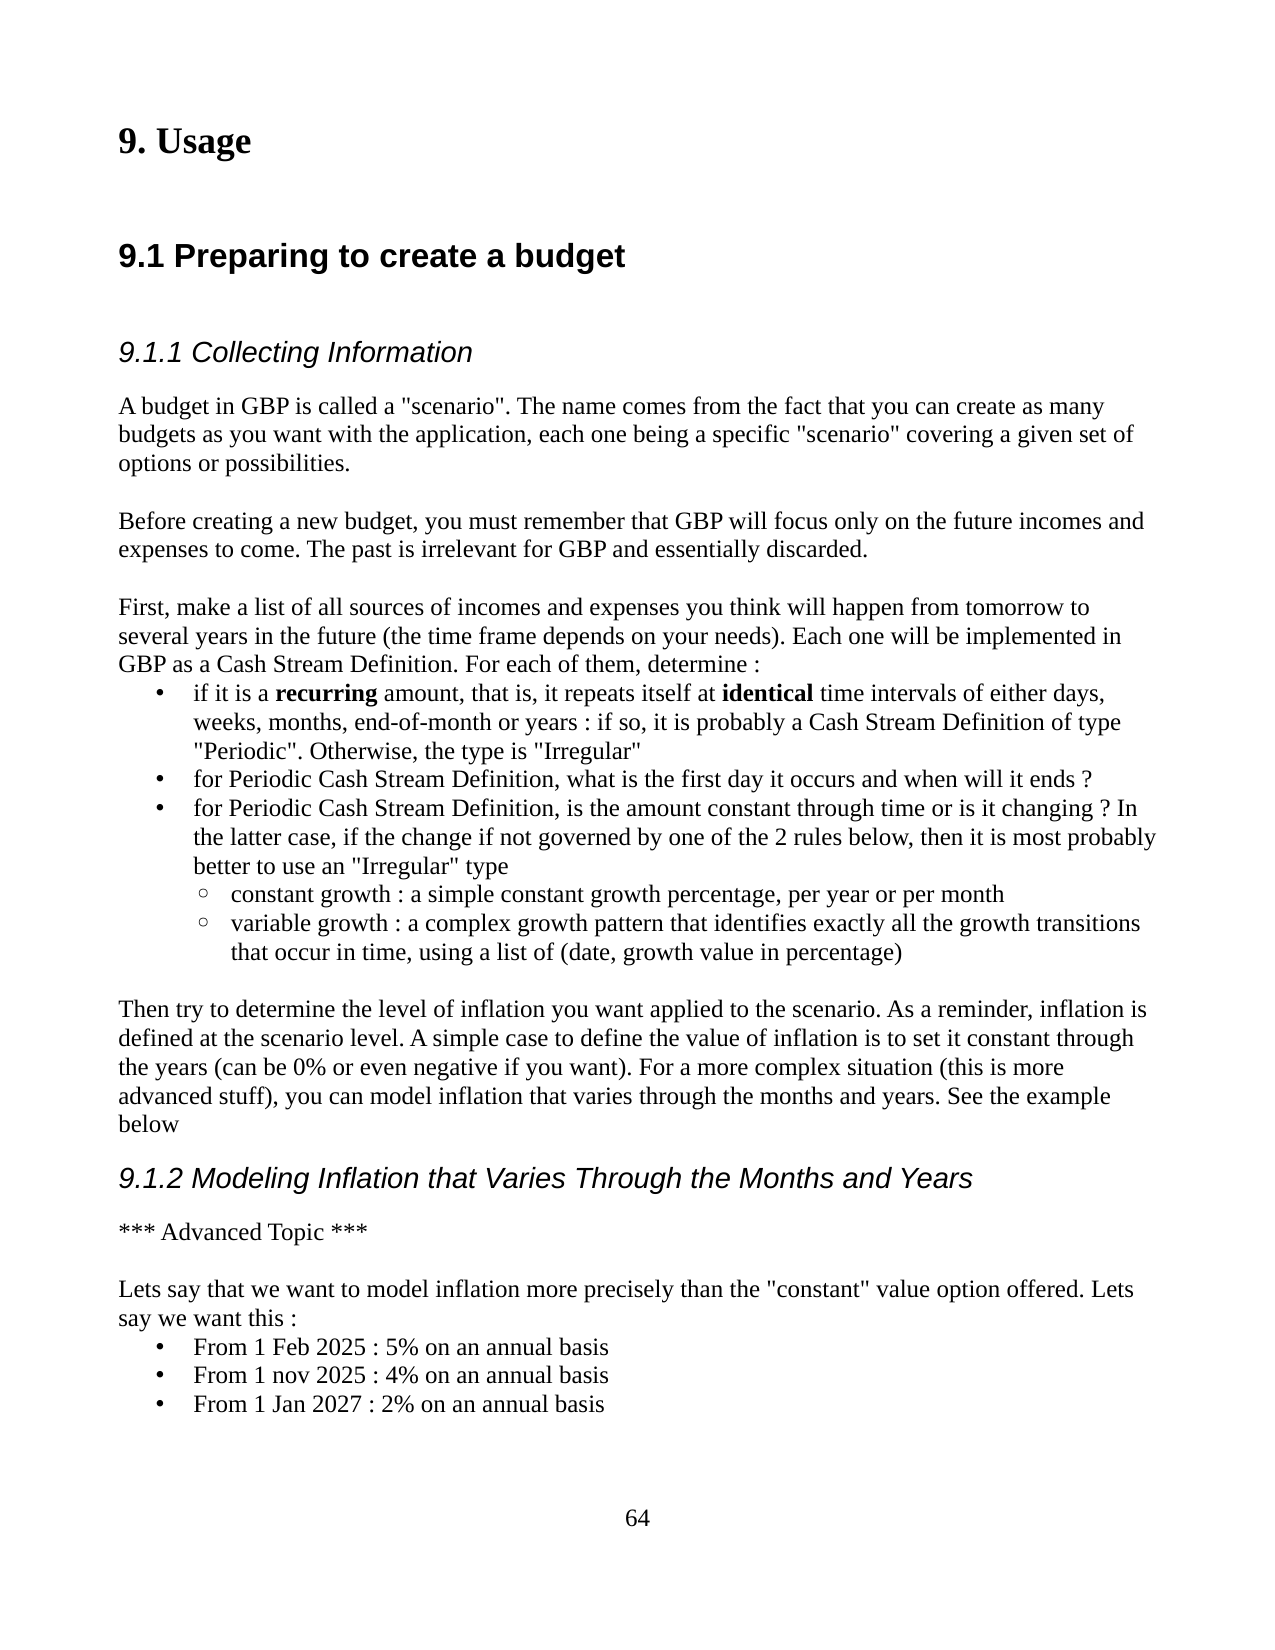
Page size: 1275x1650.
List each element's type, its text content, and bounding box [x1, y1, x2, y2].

subtitle Usage [118, 118, 1157, 161]
subtitle Modeling Inflation that Varies Through the Months and Years [118, 1161, 1157, 1194]
text First, make a list of all sources of incomes and expenses you think will happen from tomorrow to several years in the future (the time frame depends on your needs). Each one will be implemented in GBP as a Cash Stream Definition. For each of them, determine : [118, 592, 1157, 678]
list From 1 Jan 2027 : 2% on an annual basis [156, 1389, 1157, 1418]
list variable growth : a complex growth pattern that identifies exactly all the growth transitions that occur in time, using a list of (date, growth value in percentage) [193, 908, 1157, 966]
text Then try to determine the level of inflation you want applied to the scenario. As a reminder, inflation is defined at the scenario level. A simple case to define the value of inflation is to set it constant through the years (can be 0% or even negative if you want). For a more complex situation (this is more advanced stuff), you can model inflation that varies through the months and years. See the example below [118, 994, 1157, 1138]
text A budget in GBP is called a "scenario". The name comes from the fact that you can create as many budgets as you want with the application, each one being a specific "scenario" covering a given set of options or possibilities. [118, 391, 1157, 477]
list if it is a recurring amount, that is, it repeats itself at identical time intervals of either days, weeks, months, end-of-month or years : if so, it is probably a Cash Stream Definition of type "Periodic". Otherwise, the type is "Irregular" [156, 678, 1157, 764]
list From 1 Feb 2025 : 5% on an annual basis [156, 1332, 1157, 1361]
list constant growth : a simple constant growth percentage, per year or per month [193, 879, 1157, 908]
text Before creating a new budget, you must remember that GBP will focus only on the future incomes and expenses to come. The past is irrelevant for GBP and essentially discarded. [118, 506, 1157, 563]
text *** Advanced Topic *** [118, 1217, 1157, 1246]
subtitle Collecting Information [118, 335, 1157, 368]
list From 1 nov 2025 : 4% on an annual basis [156, 1361, 1157, 1389]
list for Periodic Cash Stream Definition, what is the first day it occurs and when will it ends ? [156, 764, 1157, 793]
subtitle Preparing to create a budget [118, 236, 1157, 275]
list for Periodic Cash Stream Definition, is the amount constant through time or is it changing ? In the latter case, if the change if not governed by one of the 2 rules below, then it is most probably better to use an "Irregular" type [156, 793, 1157, 879]
text Lets say that we want to model inflation more precisely than the "constant" value option offered. Lets say we want this : [118, 1274, 1157, 1332]
